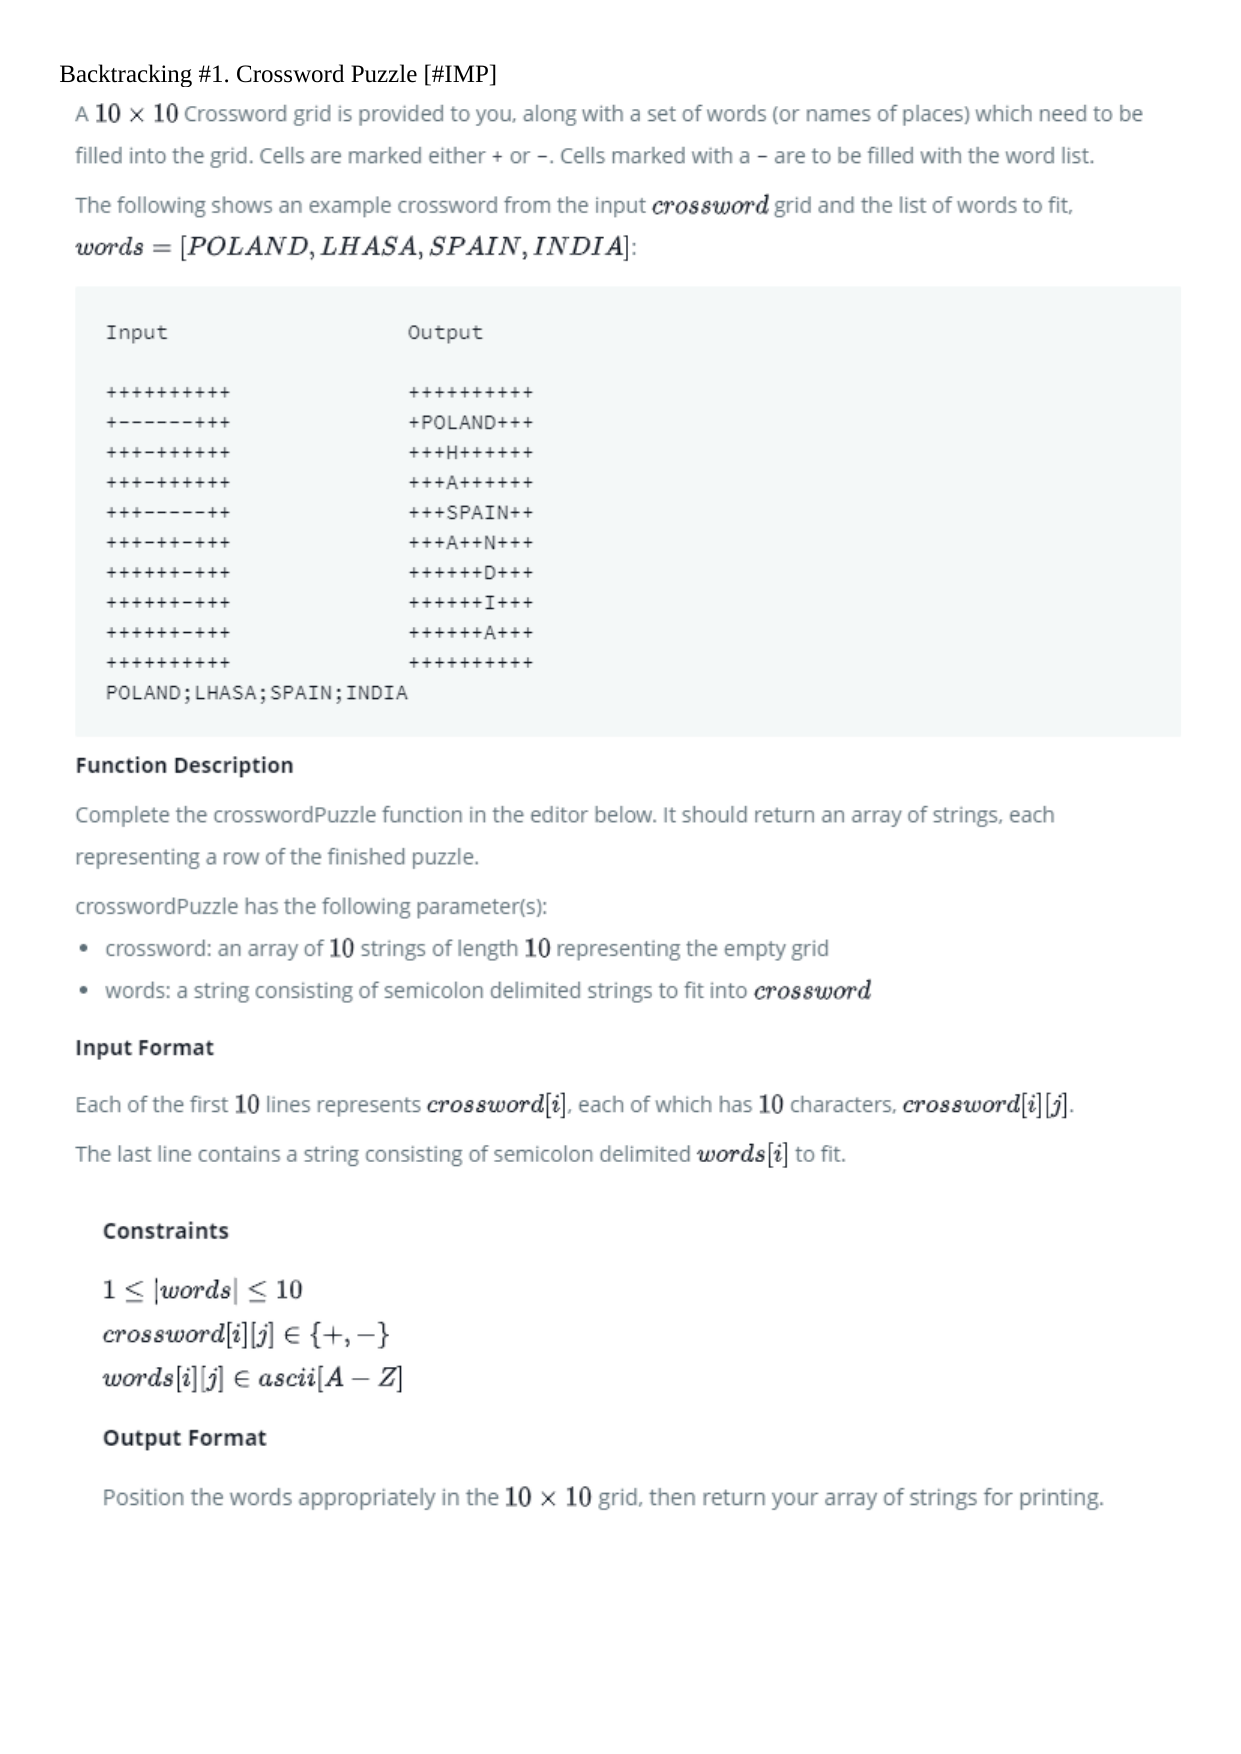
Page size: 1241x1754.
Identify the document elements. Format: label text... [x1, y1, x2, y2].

text Backtracking #1. Crossword Puzzle [#IMP] [59, 59, 1181, 87]
picture [59, 87, 1182, 1186]
picture [95, 1214, 1146, 1529]
